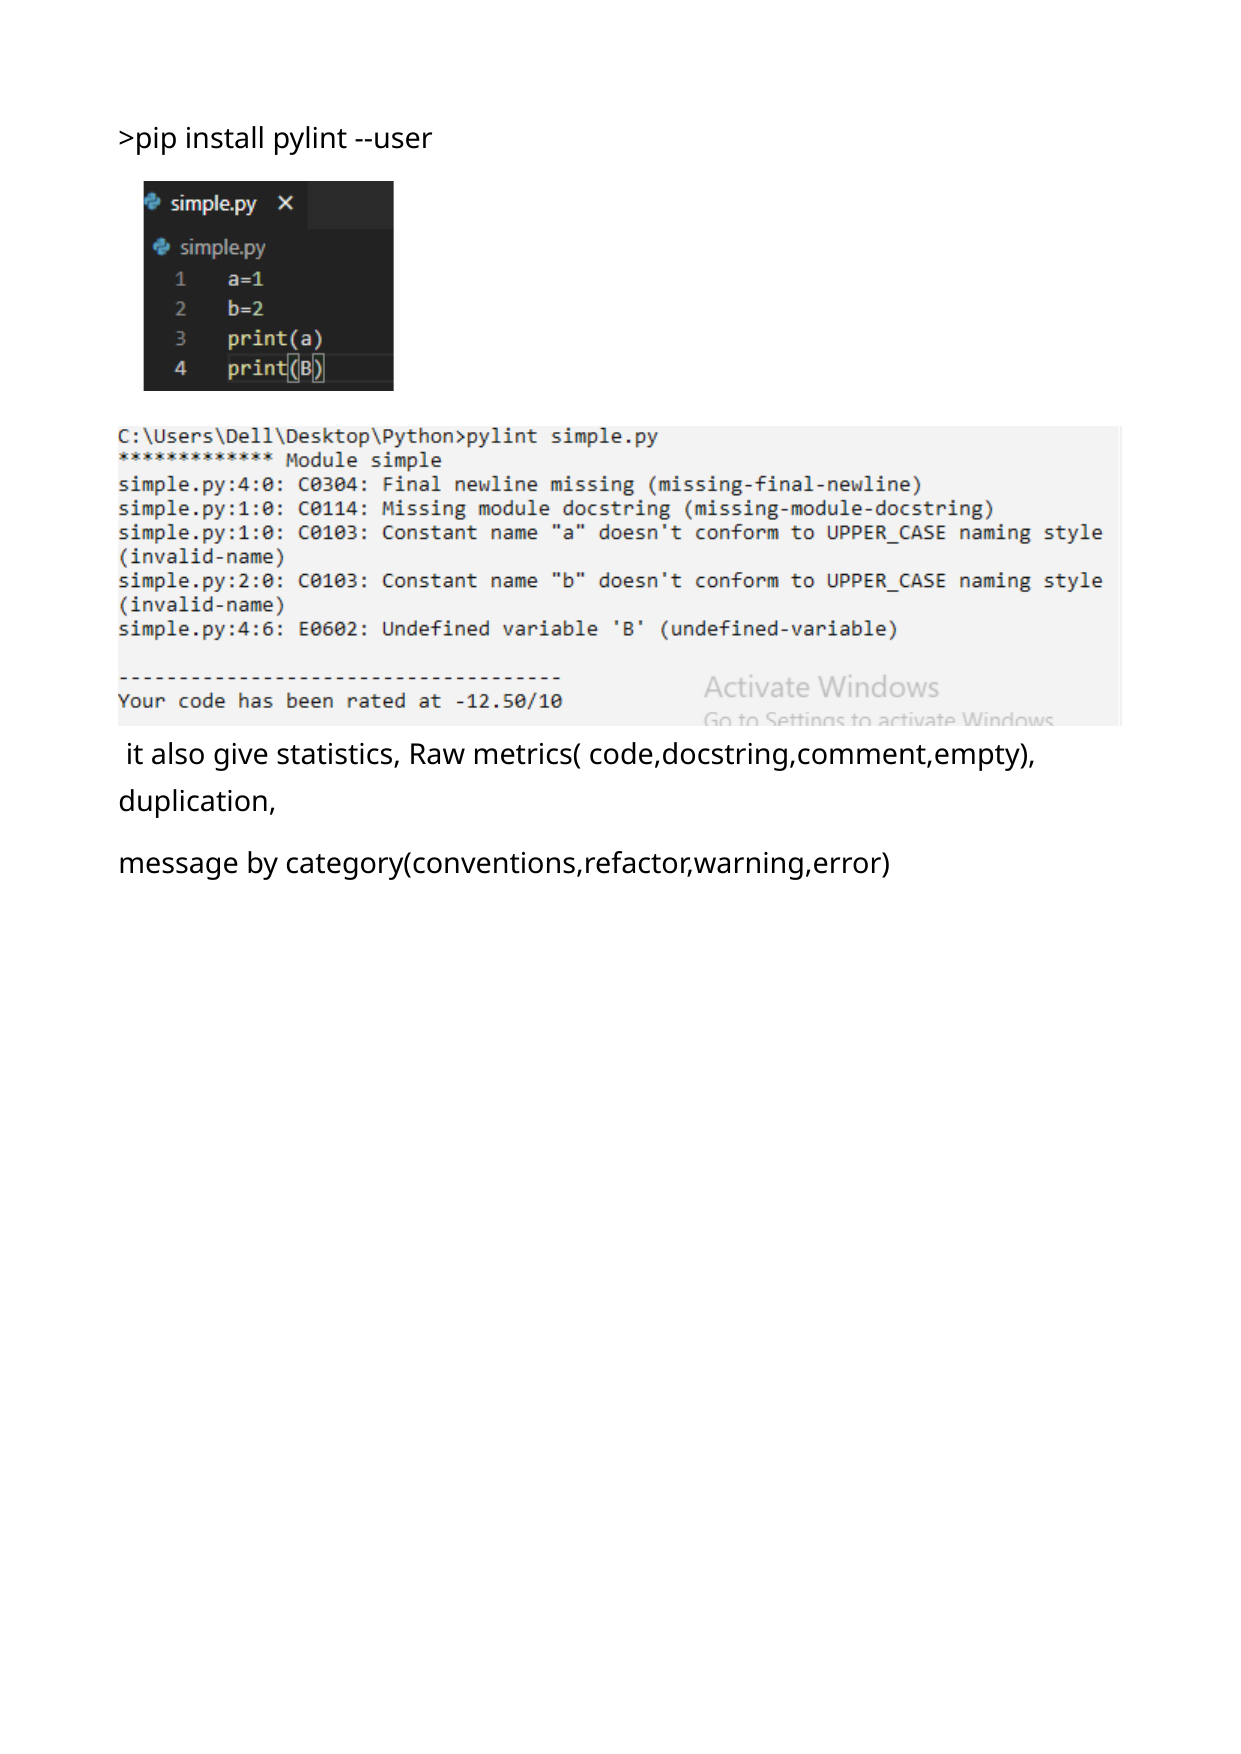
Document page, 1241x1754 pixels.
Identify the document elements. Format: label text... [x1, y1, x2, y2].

picture [143, 181, 394, 391]
text message by category(conventions,refactor,warning,error) [118, 842, 1122, 882]
text it also give statistics, Raw metrics( code,docstring,comment,empty), duplication, [118, 726, 1122, 820]
picture [118, 426, 1123, 726]
text >pip install pylint --user [118, 118, 1122, 157]
